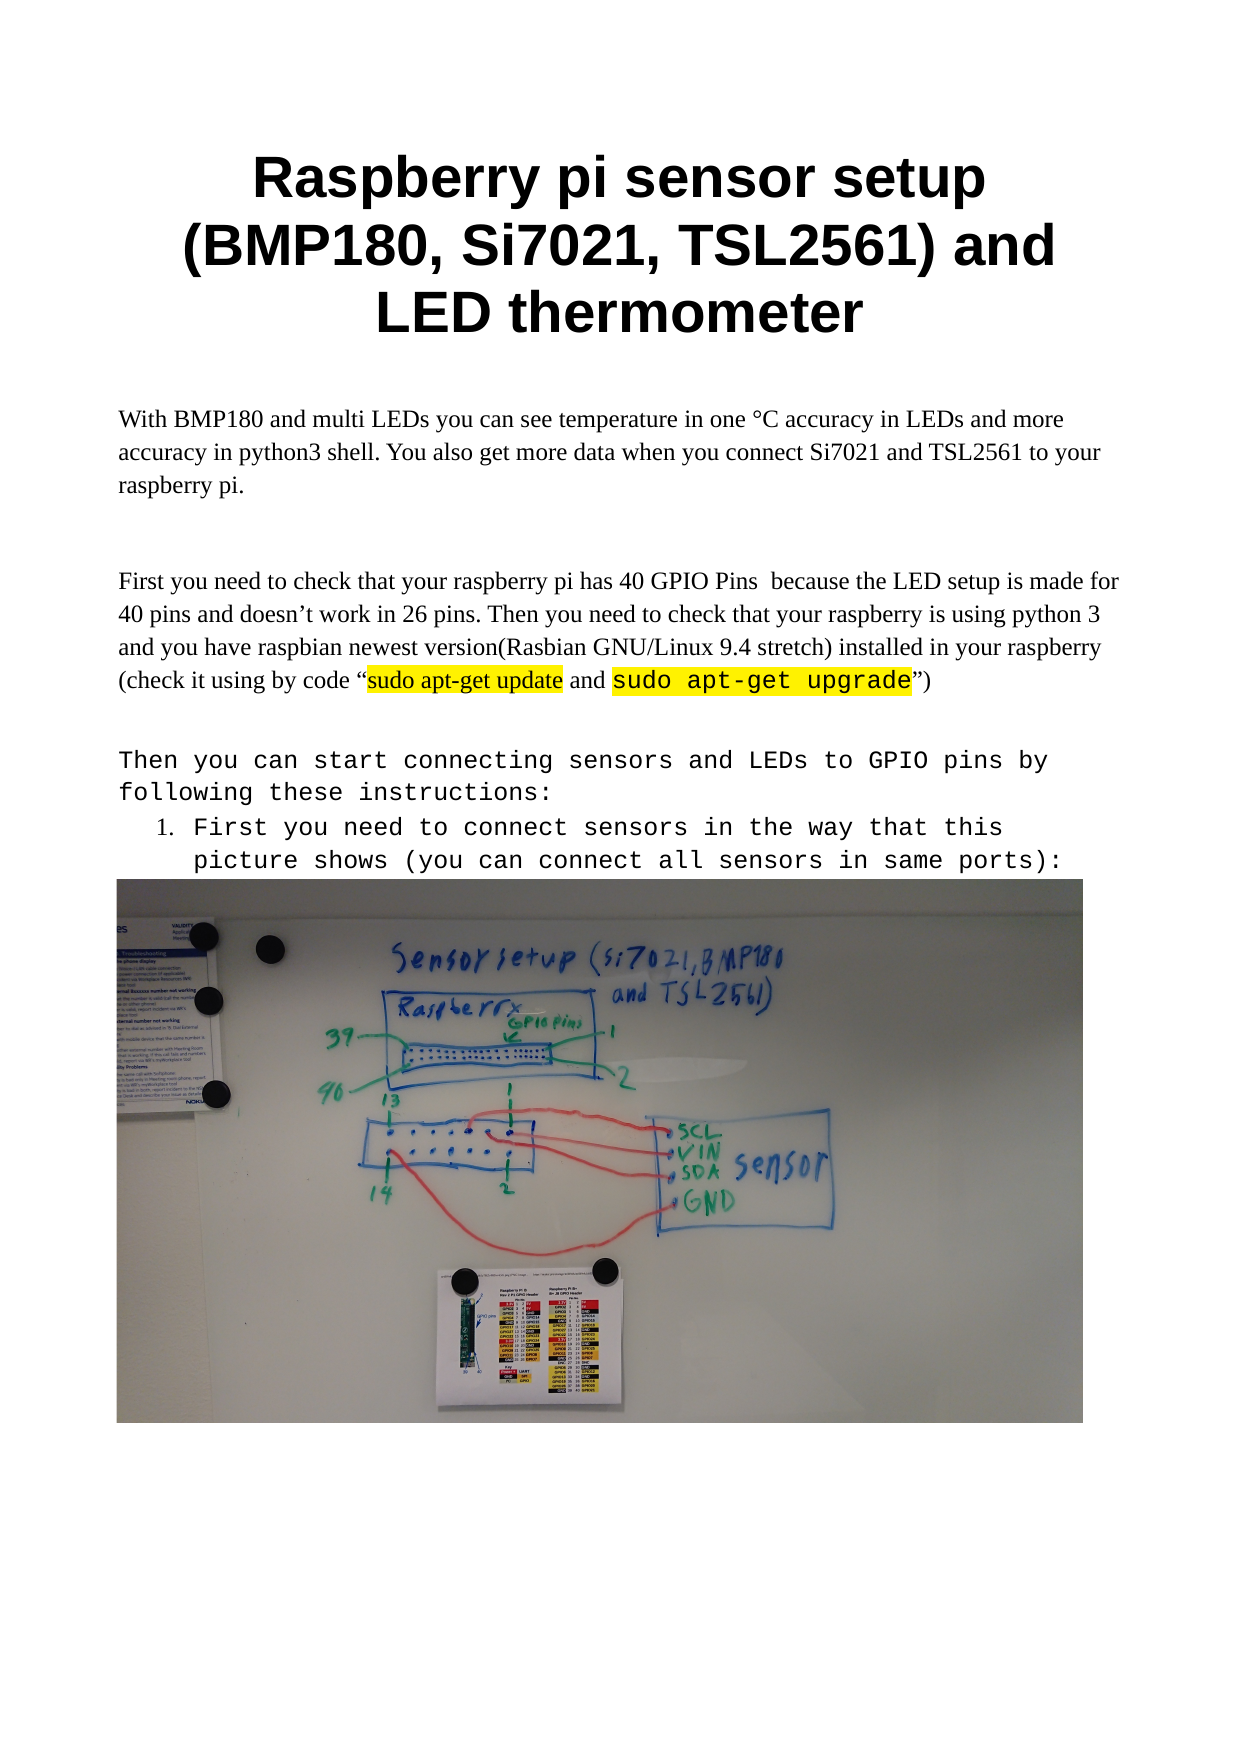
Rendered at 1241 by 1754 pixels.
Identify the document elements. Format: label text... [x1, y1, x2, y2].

text First you need to check that your raspberry pi has 40 GPIO Pins because the LED setup is made for 40 pins and doesn’t work in 26 pins. Then you need to check that your raspberry is using python 3 and you have raspbian newest version(Rasbian GNU/Linux 9.4 stretch) installed in your raspberry (check it using by code “sudo apt-get update and sudo apt-get upgrade”) [118, 566, 1122, 696]
title Raspberry pi sensor setup (BMP180, Si7021, TSL2561) and LED thermometer [118, 143, 1122, 344]
list First you need to connect sensors in the way that this picture shows (you can connect all sensors in same ports): [156, 812, 1122, 876]
text Then you can start connecting sensors and LEDs to GPIO pins by following these instructions: [118, 747, 1122, 808]
picture [116, 879, 1083, 1423]
text With BMP180 and multi LEDs you can see temperature in one °C accuracy in LEDs and more accuracy in python3 shell. You also get more data when you connect Si7021 and TSL2561 to your raspberry pi. [118, 404, 1122, 499]
